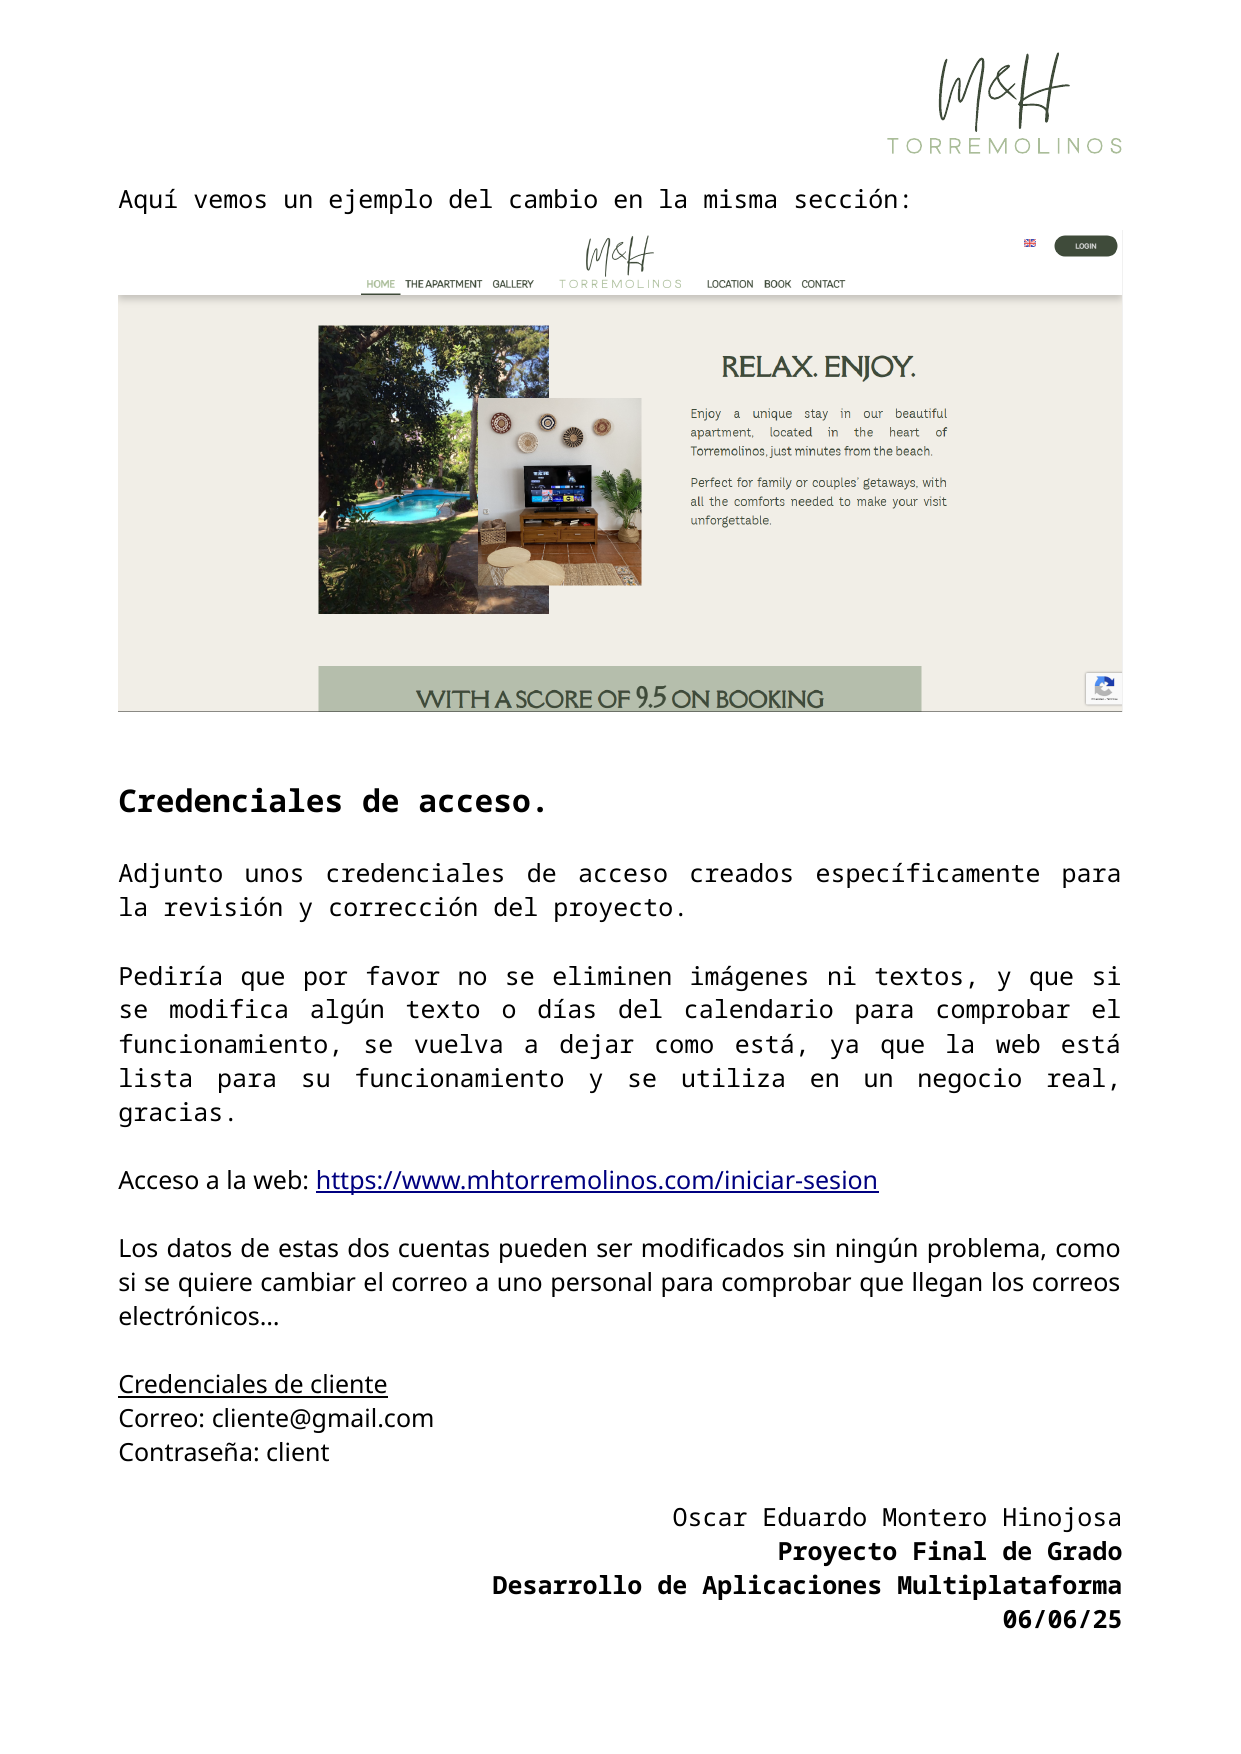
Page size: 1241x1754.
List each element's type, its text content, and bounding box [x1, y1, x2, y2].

text Los datos de estas dos cuentas pueden ser modificados sin ningún problema, como si se quiere cambiar el correo a uno personal para comprobar que llegan los correos electrónicos… [118, 1231, 1122, 1333]
text Pediría que por favor no se eliminen imágenes ni textos, y que si se modifica algún texto o días del calendario para comprobar el funcionamiento, se vuelva a dejar como está, ya que la web está lista para su funcionamiento y se utiliza en un negocio real, gracias. [118, 958, 1122, 1128]
text Credenciales de cliente [118, 1367, 1122, 1401]
text Correo: cliente@gmail.com [118, 1401, 1122, 1435]
text Aquí vemos un ejemplo del cambio en la misma sección: [118, 182, 1122, 216]
picture [118, 230, 1123, 712]
text Acceso a la web: https://www.mhtorremolinos.com/iniciar-sesion [118, 1162, 1122, 1197]
text Adjunto unos credenciales de acceso creados específicamente para la revisión y corrección del proyecto. [118, 856, 1122, 924]
text Contraseña: client [118, 1435, 1122, 1469]
text Credenciales de acceso. [118, 779, 1122, 822]
